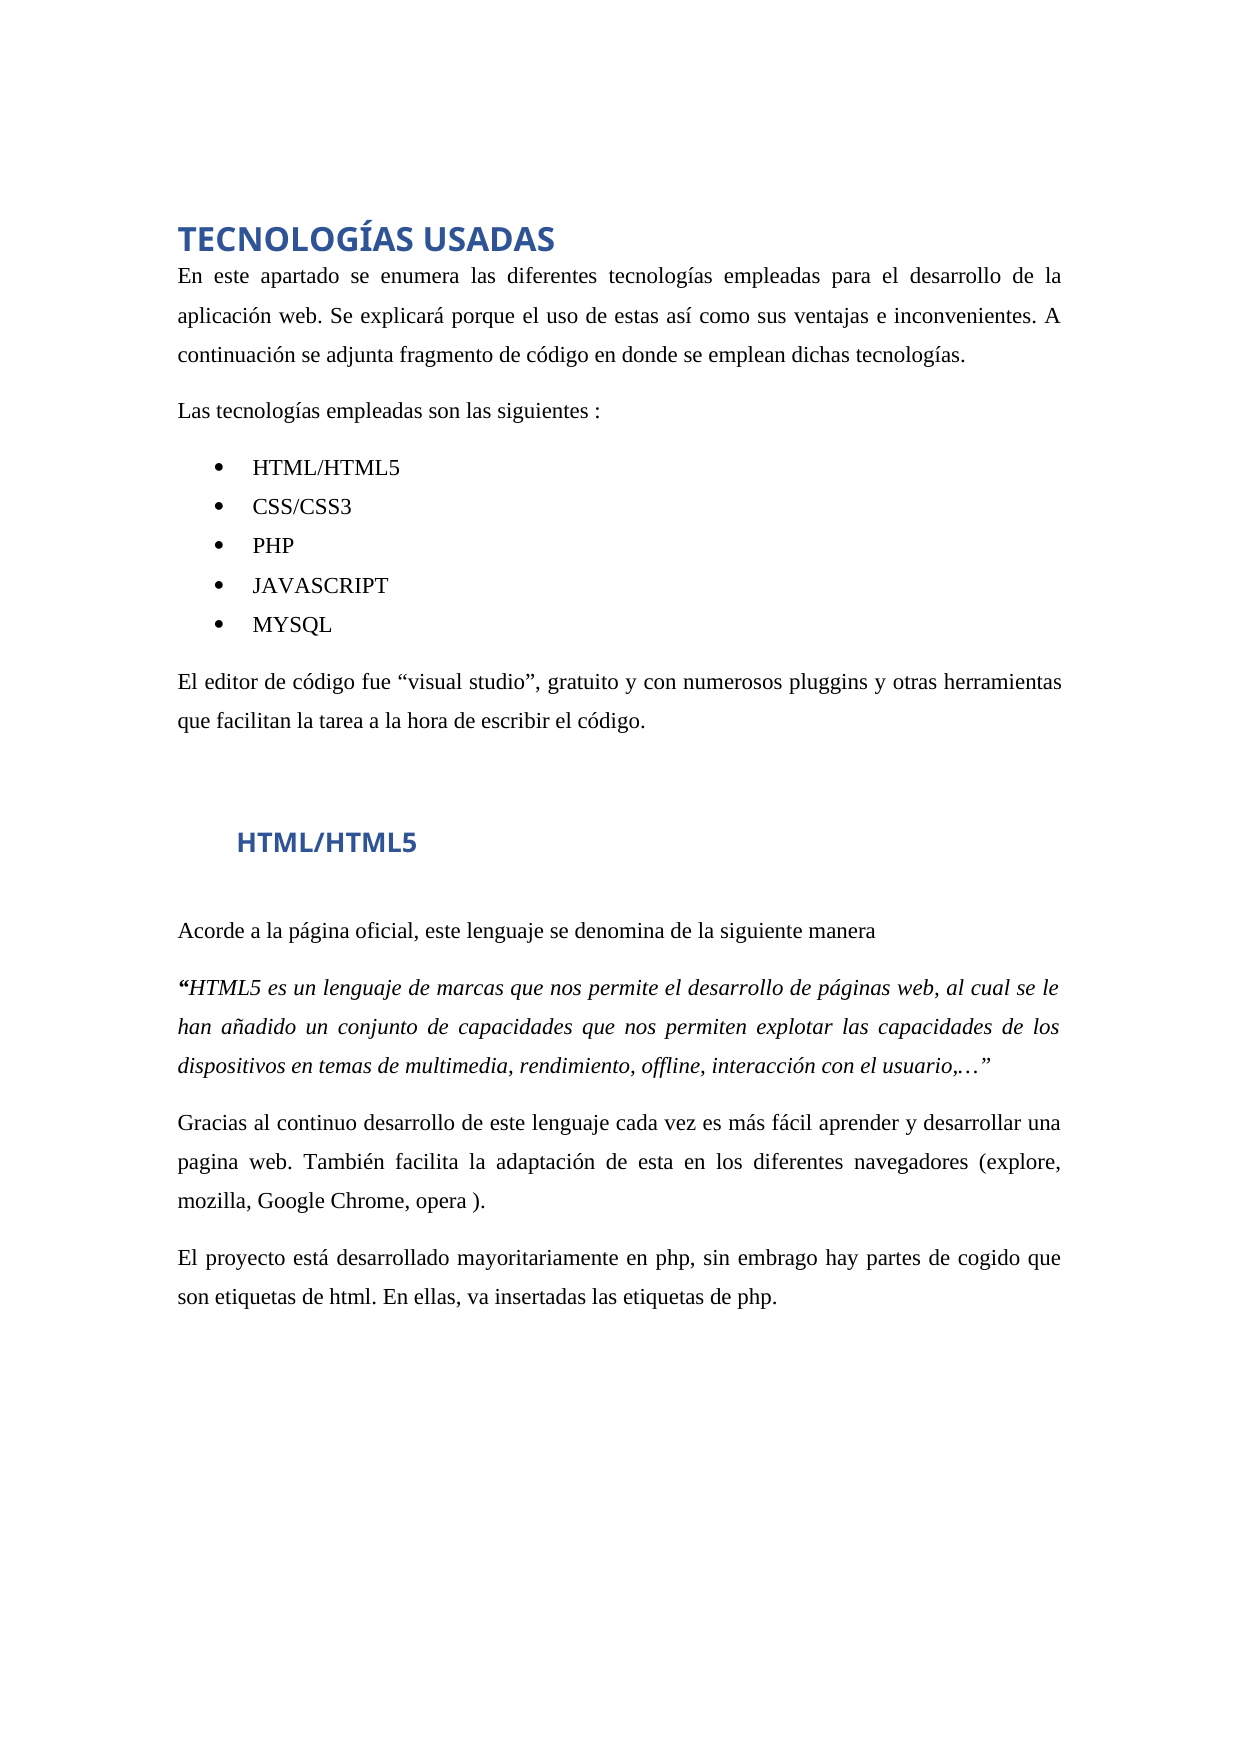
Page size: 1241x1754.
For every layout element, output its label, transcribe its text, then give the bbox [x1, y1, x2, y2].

text “HTML5 es un lenguaje de marcas que nos permite el desarrollo de páginas web, al cual se le han añadido un conjunto de capacidades que nos permiten explotar las capacidades de los dispositivos en temas de multimedia, rendimiento, offline, interacción con el usuario,…” [177, 973, 1063, 1079]
list MYSQL [215, 612, 1063, 638]
list PHP [215, 533, 1063, 559]
text El editor de código fue “visual studio”, gratuito y con numerosos pluggins y otras herramientas que facilitan la tarea a la hora de escribir el código. [177, 668, 1063, 733]
subtitle TECNOLOGÍAS USADAS [177, 216, 1063, 262]
subtitle HTML/HTML5 [236, 824, 1063, 861]
list CSS/CSS3 [215, 493, 1063, 519]
text Gracias al continuo desarrollo de este lenguaje cada vez es más fácil aprender y desarrollar una pagina web. También facilita la adaptación de esta en los diferentes navegadores (explore, mozilla, Google Chrome, opera ). [177, 1109, 1063, 1214]
text El proyecto está desarrollado mayoritariamente en php, sin embrago hay partes de cogido que son etiquetas de html. En ellas, va insertadas las etiquetas de php. [177, 1244, 1063, 1309]
list HTML/HTML5 [215, 454, 1063, 480]
text Acorde a la página oficial, este lenguaje se denomina de la siguiente manera [177, 917, 1063, 944]
text En este apartado se enumera las diferentes tecnologías empleadas para el desarrollo de la aplicación web. Se explicará porque el uso de estas así como sus ventajas e inconvenientes. A continuación se adjunta fragmento de código en donde se emplean dichas tecnologías. [177, 262, 1063, 368]
text Las tecnologías empleadas son las siguientes : [177, 397, 1063, 424]
list JAVASCRIPT [215, 572, 1063, 598]
